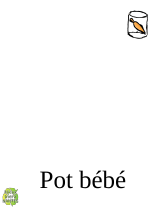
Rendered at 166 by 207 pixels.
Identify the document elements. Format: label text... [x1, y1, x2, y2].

picture [2, 187, 19, 207]
table_cell [57, 6, 108, 59]
table_cell [108, 6, 159, 59]
table_header Pot bébé [6, 160, 159, 200]
table_cell [6, 59, 159, 159]
table_cell [6, 6, 57, 59]
picture [123, 10, 153, 40]
